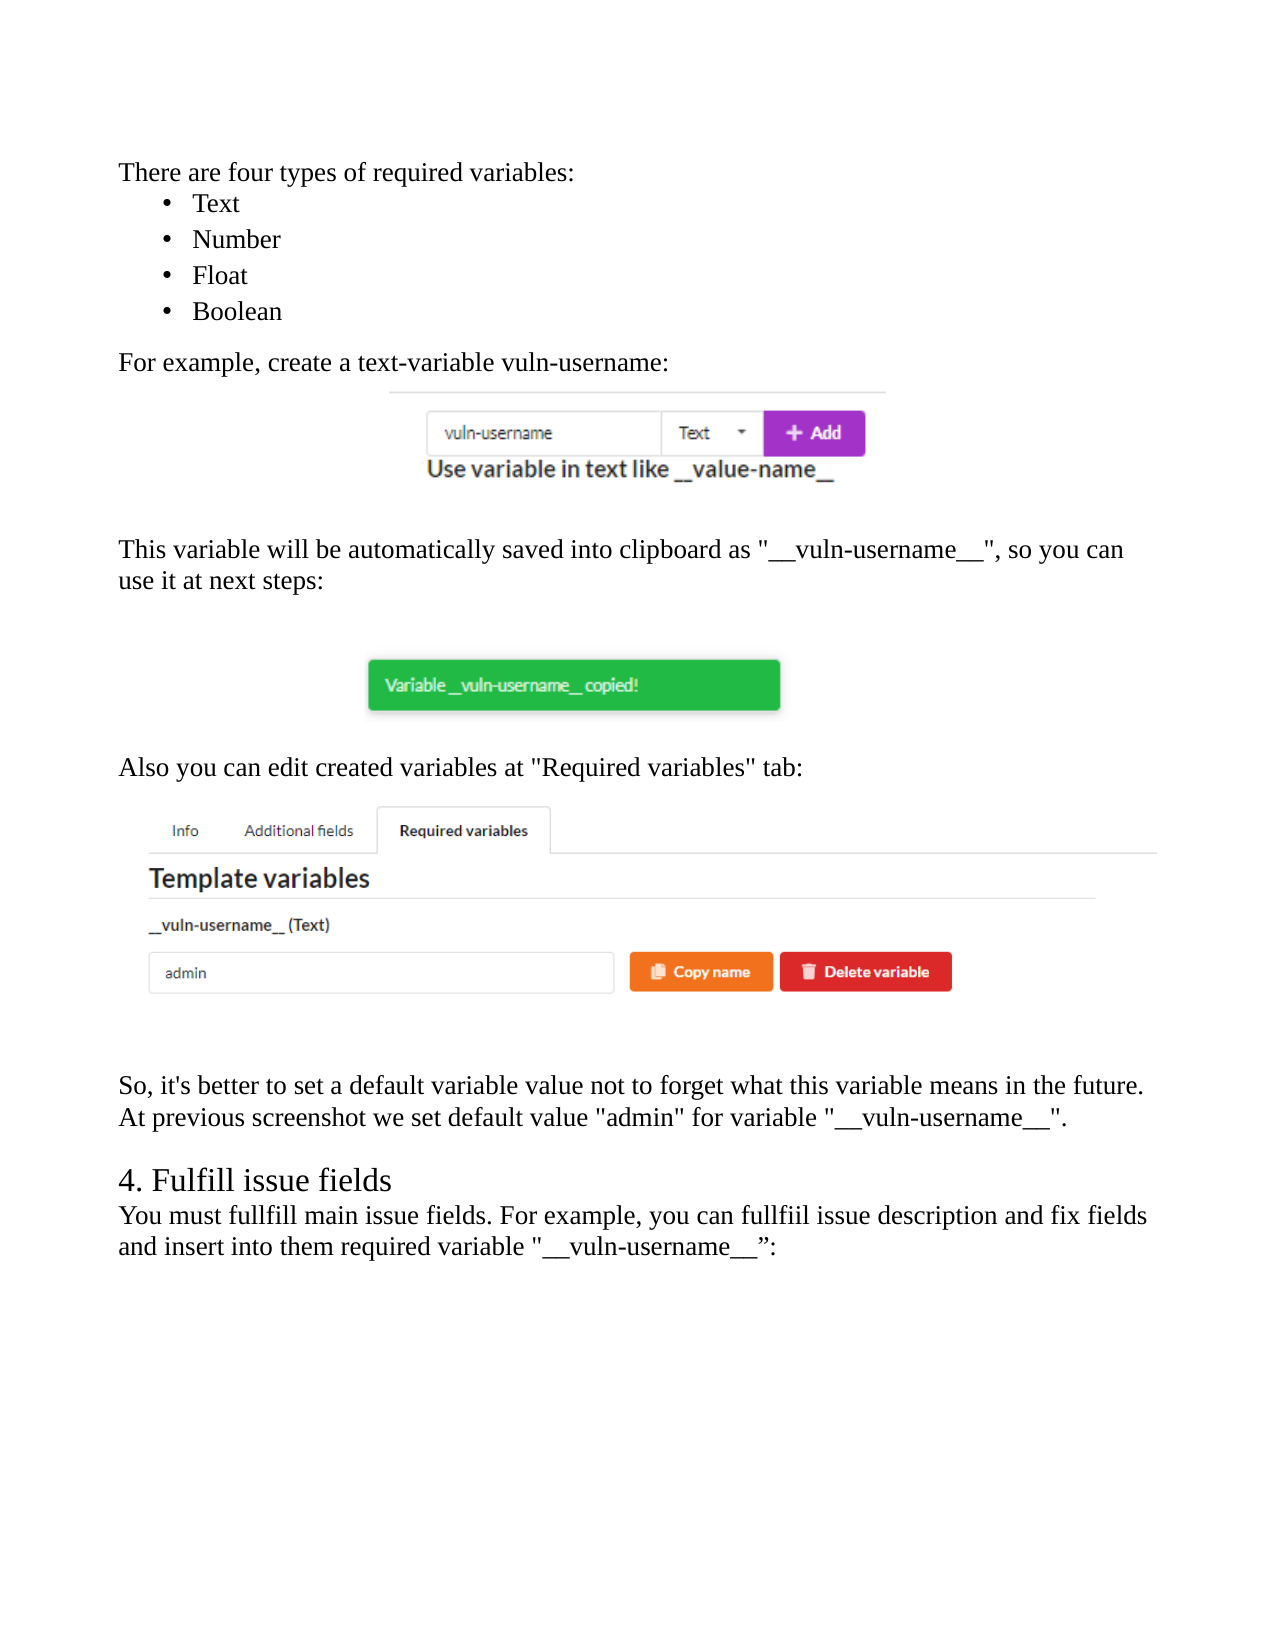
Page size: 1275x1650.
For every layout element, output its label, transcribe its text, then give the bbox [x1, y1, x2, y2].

text This variable will be automatically saved into clipboard as "__vuln-username__", so you can use it at next steps: Also you can edit created variables at "Required variables" tab: [118, 377, 1157, 782]
text You must fullfill main issue fields. For example, you can fullfiil issue description and fix fields and insert into them required variable "__vuln-username__”: [118, 1199, 1157, 1261]
picture [364, 630, 793, 722]
text So, it's better to set a default variable value not to forget what this variable means in the future. At previous screenshot we set default value "admin" for variable "__vuln-username__". [118, 1039, 1157, 1132]
text 4. Fulfill issue fields [118, 1161, 1157, 1199]
picture [118, 782, 1157, 1039]
list Number [162, 223, 1157, 255]
list Boolean [162, 295, 1157, 327]
list Text [162, 188, 1157, 219]
picture [389, 377, 886, 495]
list Float [162, 259, 1157, 291]
text There are four types of required variables: [118, 118, 1157, 188]
text For example, create a text-variable vuln-username: [118, 346, 1157, 377]
